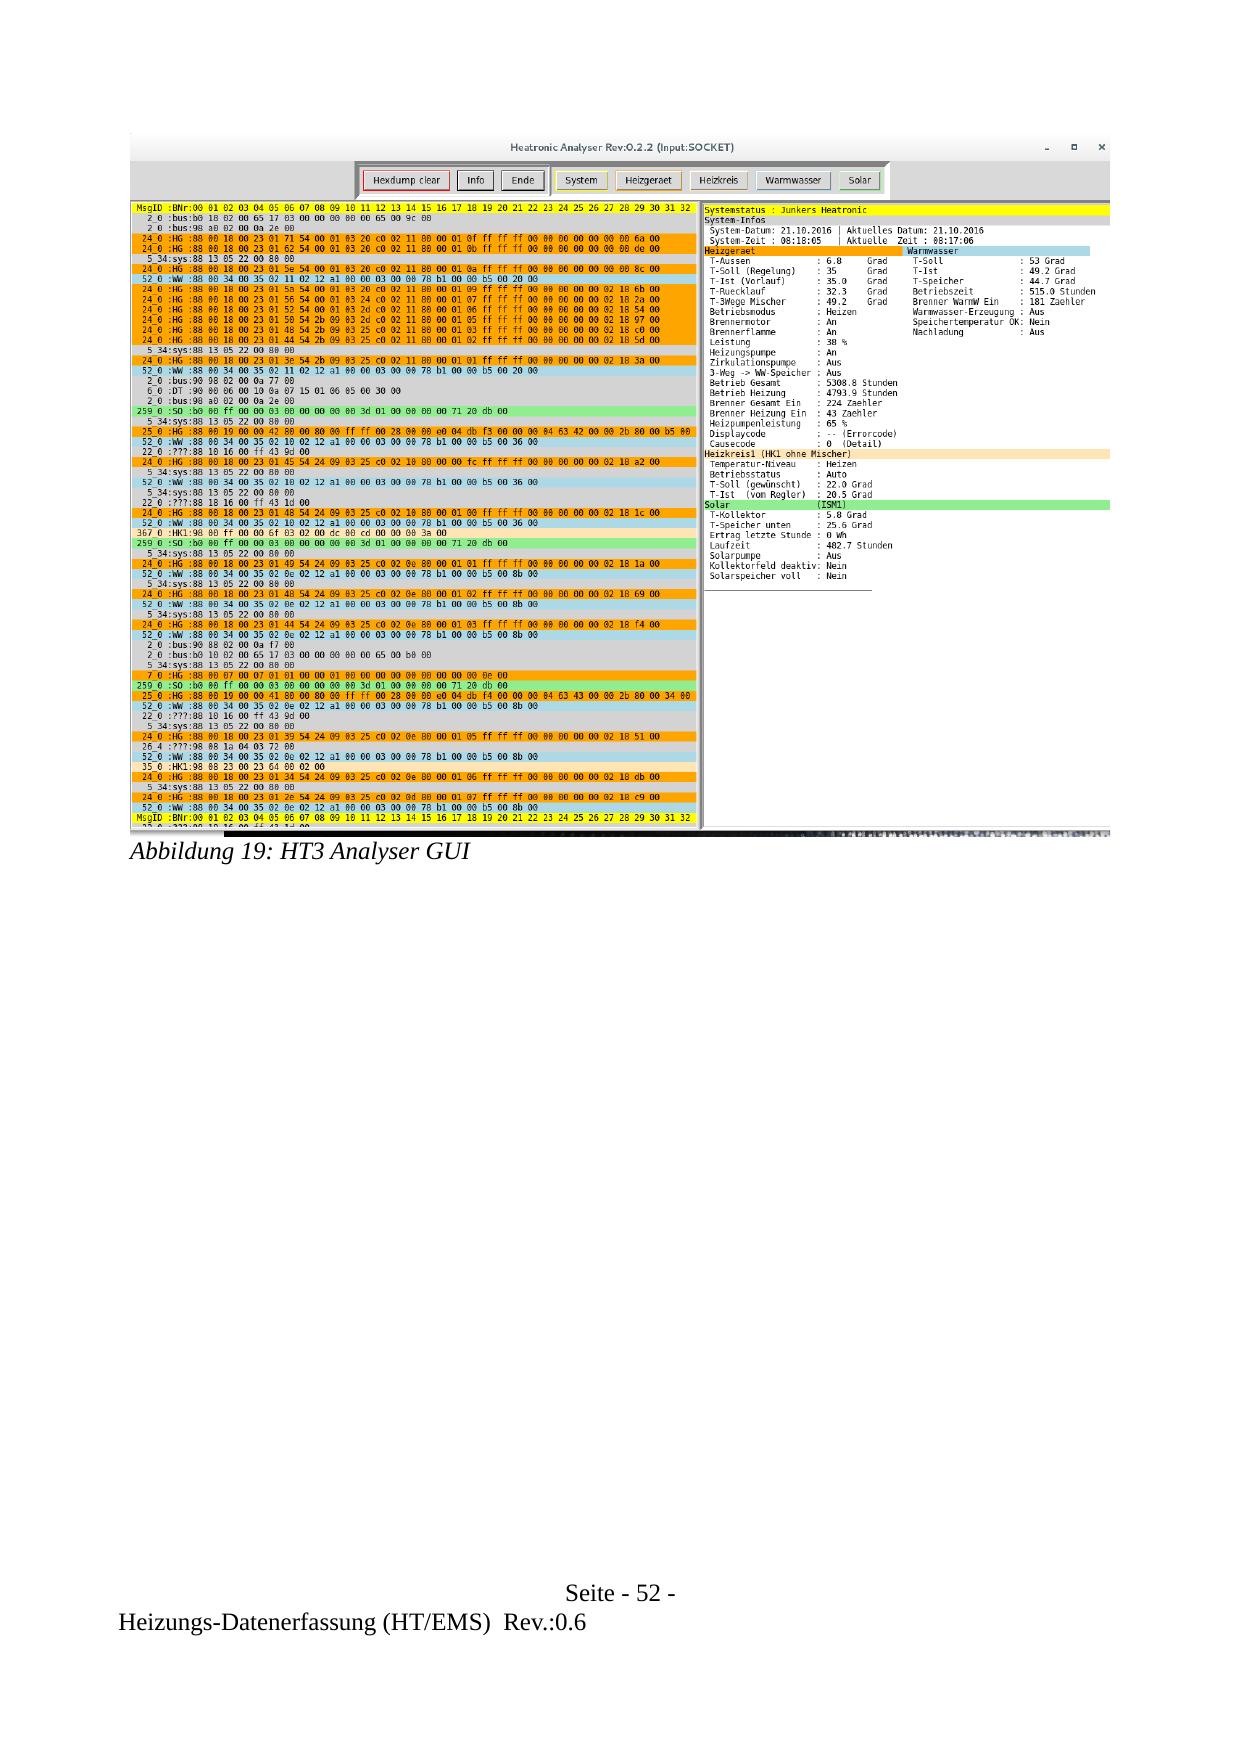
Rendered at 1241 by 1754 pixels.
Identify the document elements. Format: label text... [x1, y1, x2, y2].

picture [130, 133, 1111, 837]
text Abbildung 19: HT3 Analyser GUI [130, 837, 1110, 865]
